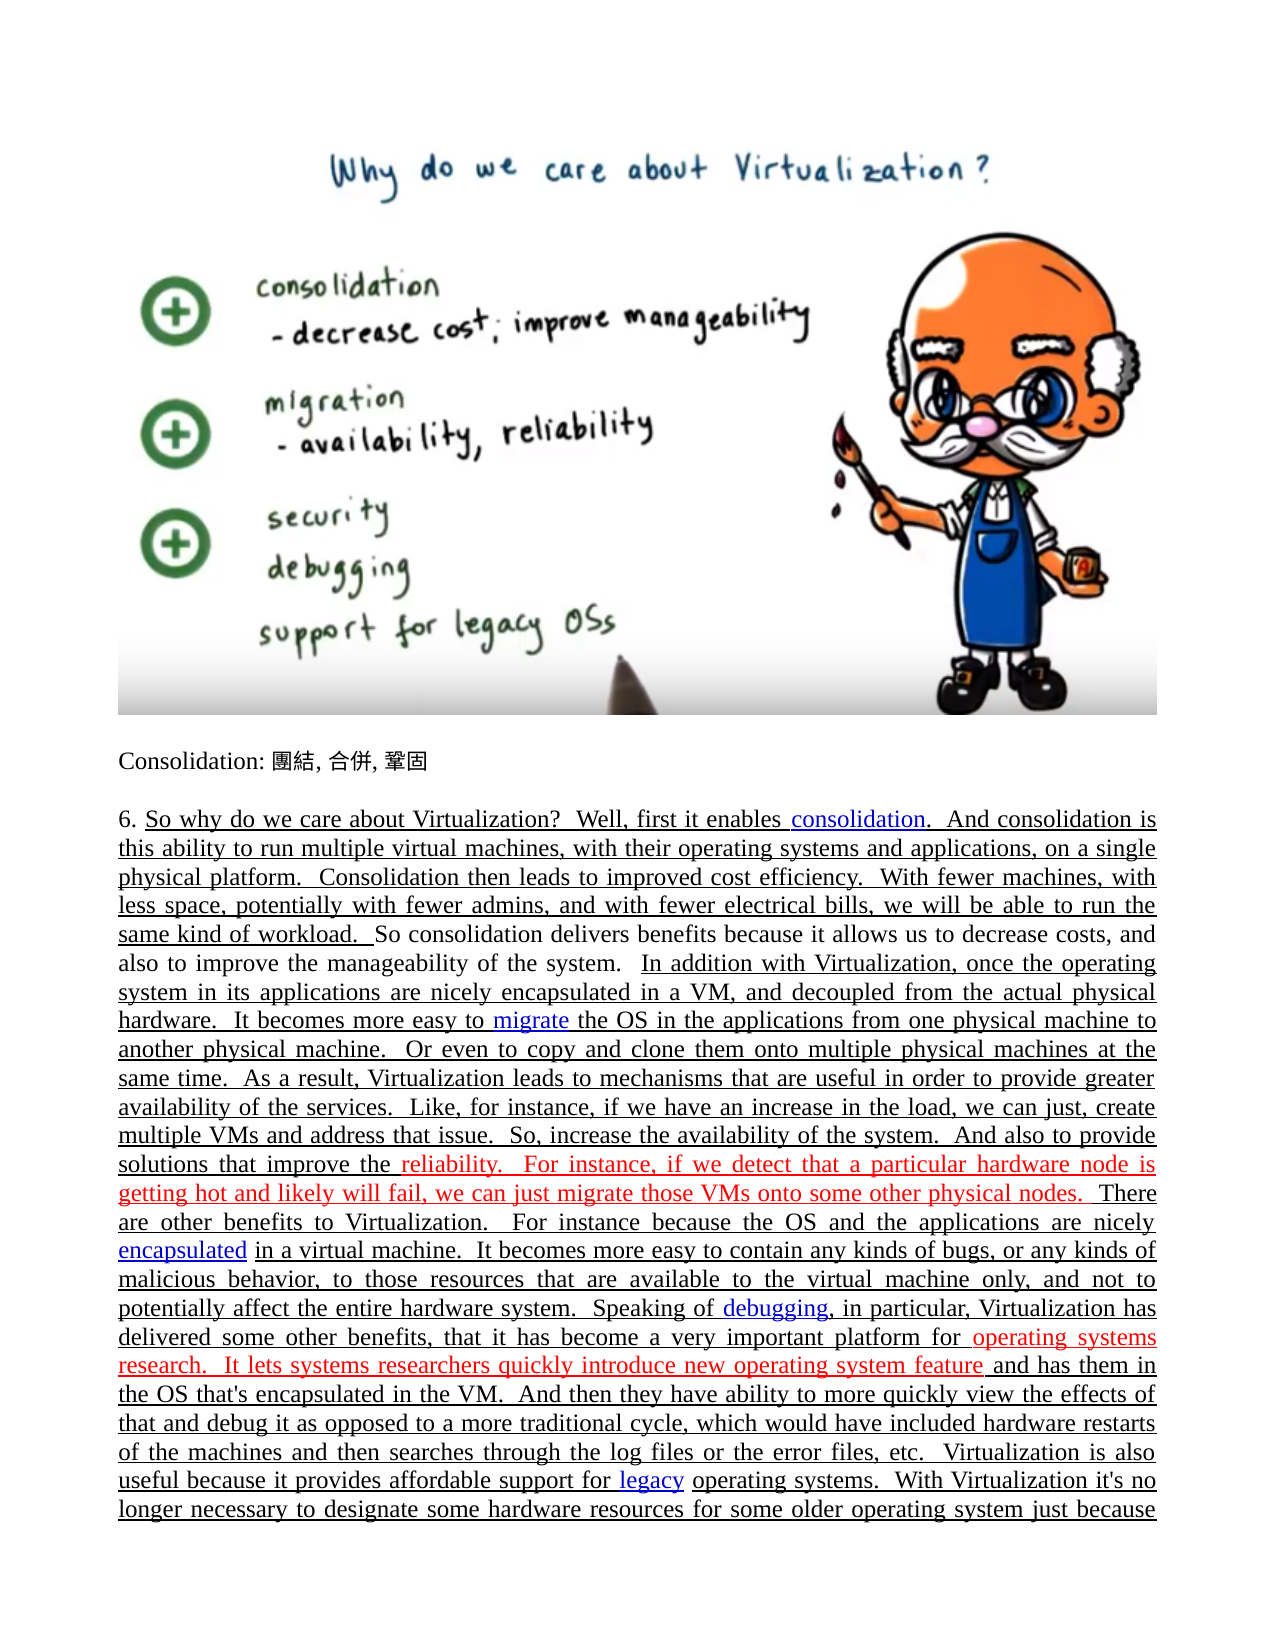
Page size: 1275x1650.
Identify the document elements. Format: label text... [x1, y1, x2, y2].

text same time. As a result, Virtualization leads to mechanisms that are useful in order to provide greater availability of the services. Like, for instance, if we have an increase in the load, we can just, create [118, 1061, 1157, 1117]
text Consolidation: 團結, 合併, 鞏固 [118, 744, 1157, 775]
text hardware. It becomes more easy to migrate the OS in the applications from one physical machine to [118, 1003, 1157, 1030]
text solutions that improve the reliability. For instance, if we detect that a particular hardware node is getting hot and likely will fail, we can just migrate those VMs onto some other physical nodes. There [118, 1147, 1157, 1203]
text another physical machine. Or even to copy and clone them onto multiple physical machines at the [118, 1032, 1157, 1059]
text of the machines and then searches through the log files or the error files, etc. Virtualization is also useful because it provides affordable support for legacy operating systems. With Virtualization it's no longer necessary to designate some hardware resources for some older operating system just because [118, 1434, 1157, 1519]
text are other benefits to Virtualization. For instance because the OS and the applications are nicely encapsulated in a virtual machine. It becomes more easy to contain any kinds of bugs, or any kinds of malicious behavior, to those resources that are available to the virtual machine only, and not to [118, 1204, 1157, 1289]
text potentially affect the entire hardware system. Speaking of debugging, in particular, Virtualization has [118, 1291, 1157, 1318]
text the OS that's encapsulated in the VM. And then they have ability to more quickly view the effects of [118, 1376, 1157, 1404]
text 6. So why do we care about Virtualization? Well, first it enables consolidation. And consolidation is this ability to run multiple virtual machines, with their operating systems and applications, on a single [118, 804, 1157, 858]
text same kind of workload. So consolidation delivers benefits because it allows us to decrease costs, and also to improve the manageability of the system. In addition with Virtualization, once the operating system in its applications are nicely encapsulated in a VM, and decoupled from the actual physical [118, 917, 1157, 1002]
text multiple VMs and address that issue. So, increase the availability of the system. And also to provide [118, 1118, 1157, 1145]
text that and debug it as opposed to a more traditional cycle, which would have included hardware restarts [118, 1406, 1157, 1433]
text delivered some other benefits, that it has become a very important platform for operating systems [118, 1319, 1157, 1347]
text physical platform. Consolidation then leads to improved cost efficiency. With fewer machines, with [118, 859, 1157, 887]
text less space, potentially with fewer admins, and with fewer electrical bills, we will be able to run the [118, 888, 1157, 915]
picture [118, 146, 1157, 715]
text research. It lets systems researchers quickly introduce new operating system feature and has them in [118, 1348, 1157, 1375]
